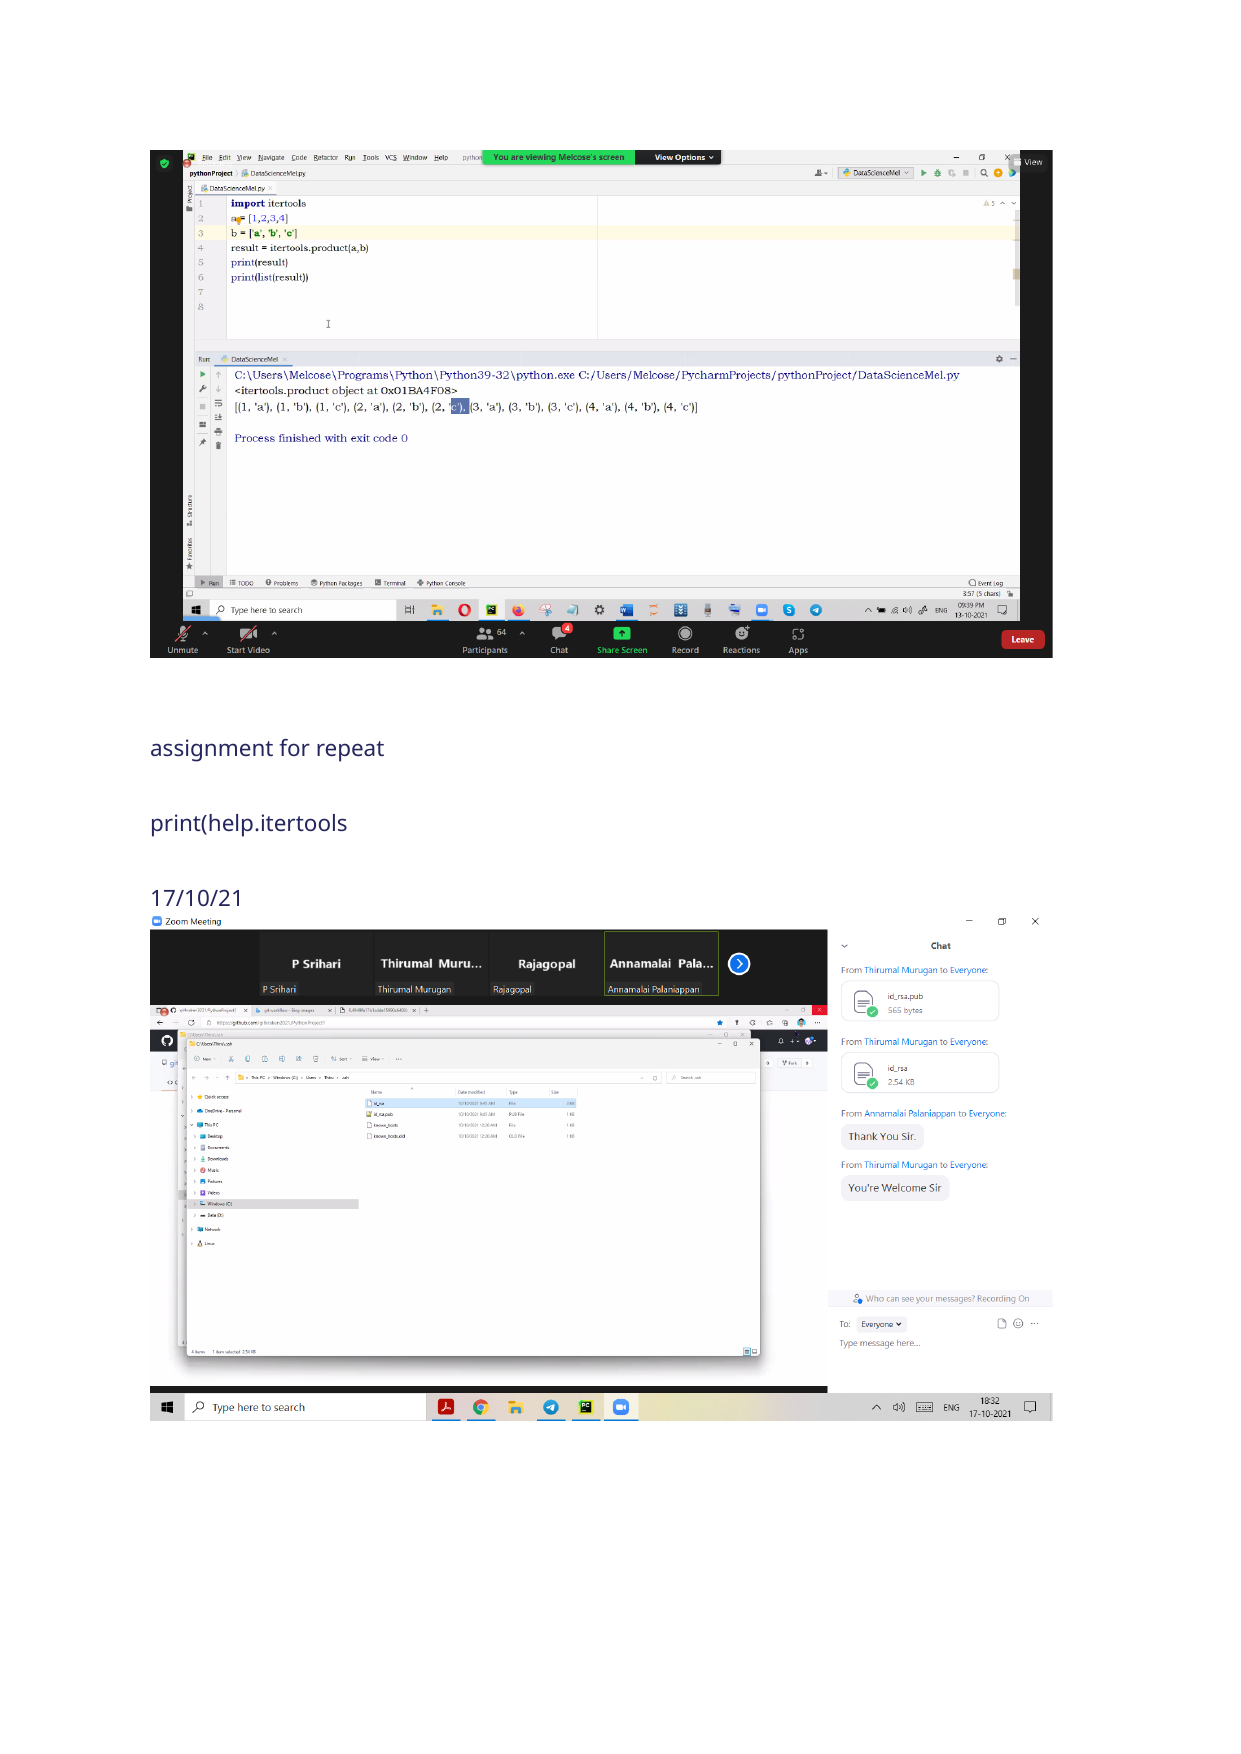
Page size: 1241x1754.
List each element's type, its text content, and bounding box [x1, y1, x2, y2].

picture [150, 913, 1053, 1421]
text print(help.itertools [150, 801, 1053, 838]
text 17/10/21 [150, 876, 1053, 913]
text assignment for repeat [150, 726, 1053, 763]
picture [150, 150, 1053, 658]
